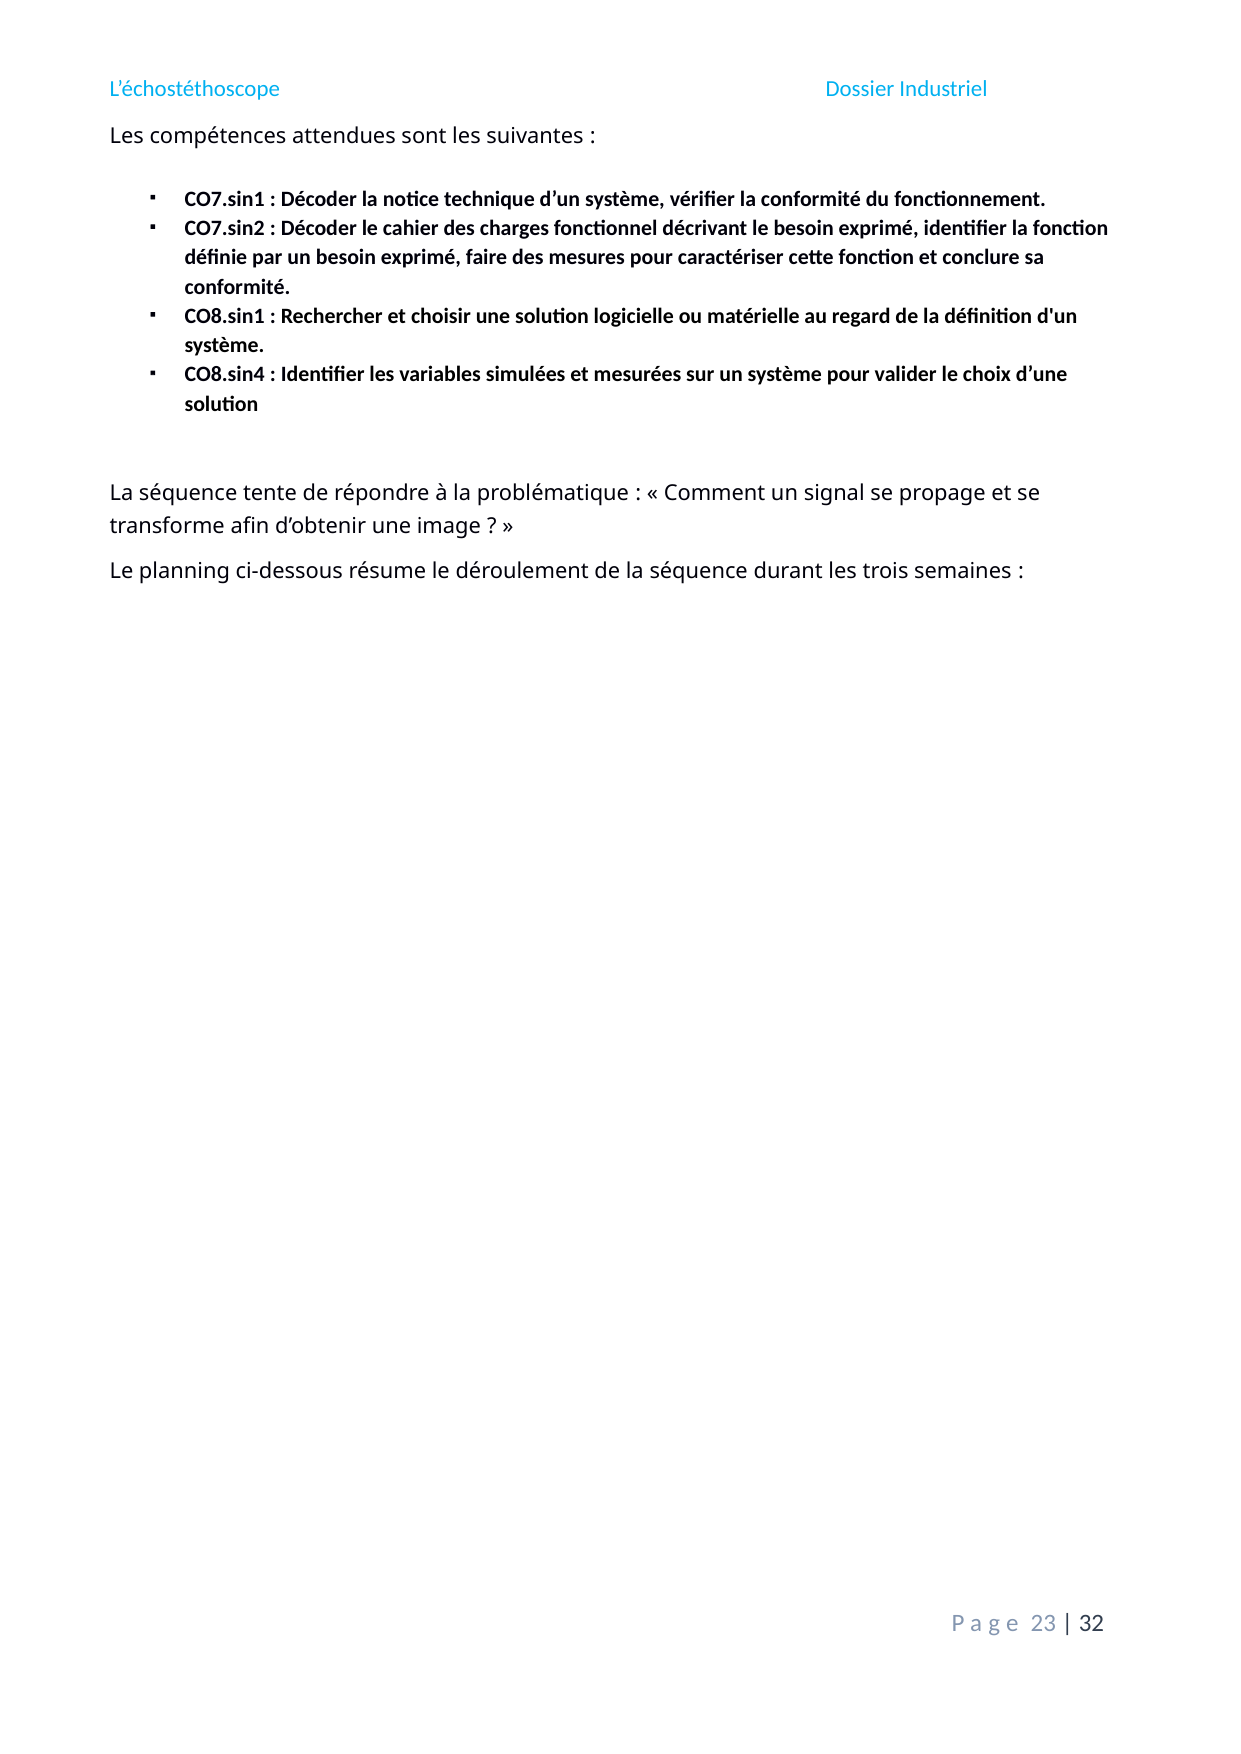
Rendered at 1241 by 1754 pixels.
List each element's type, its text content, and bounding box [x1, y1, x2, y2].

text Le planning ci-dessous résume le déroulement de la séquence durant les trois semaines : [109, 555, 1131, 584]
list CO8.sin1 : Rechercher et choisir une solution logicielle ou matérielle au regard de la définition d'un système. [147, 302, 1131, 358]
list CO8.sin4 : Identifier les variables simulées et mesurées sur un système pour valider le choix d’une solution [147, 361, 1131, 417]
list CO7.sin2 : Décoder le cahier des charges fonctionnel décrivant le besoin exprimé, identifier la fonction définie par un besoin exprimé, faire des mesures pour caractériser cette fonction et conclure sa conformité. [147, 214, 1131, 299]
text La séquence tente de répondre à la problématique : « Comment un signal se propage et se transforme afin d’obtenir une image ? » [109, 477, 1131, 539]
list Les compétences attendues sont les suivantes : [109, 119, 1131, 149]
list CO7.sin1 : Décoder la notice technique d’un système, vérifier la conformité du fonctionnement. [147, 185, 1131, 212]
